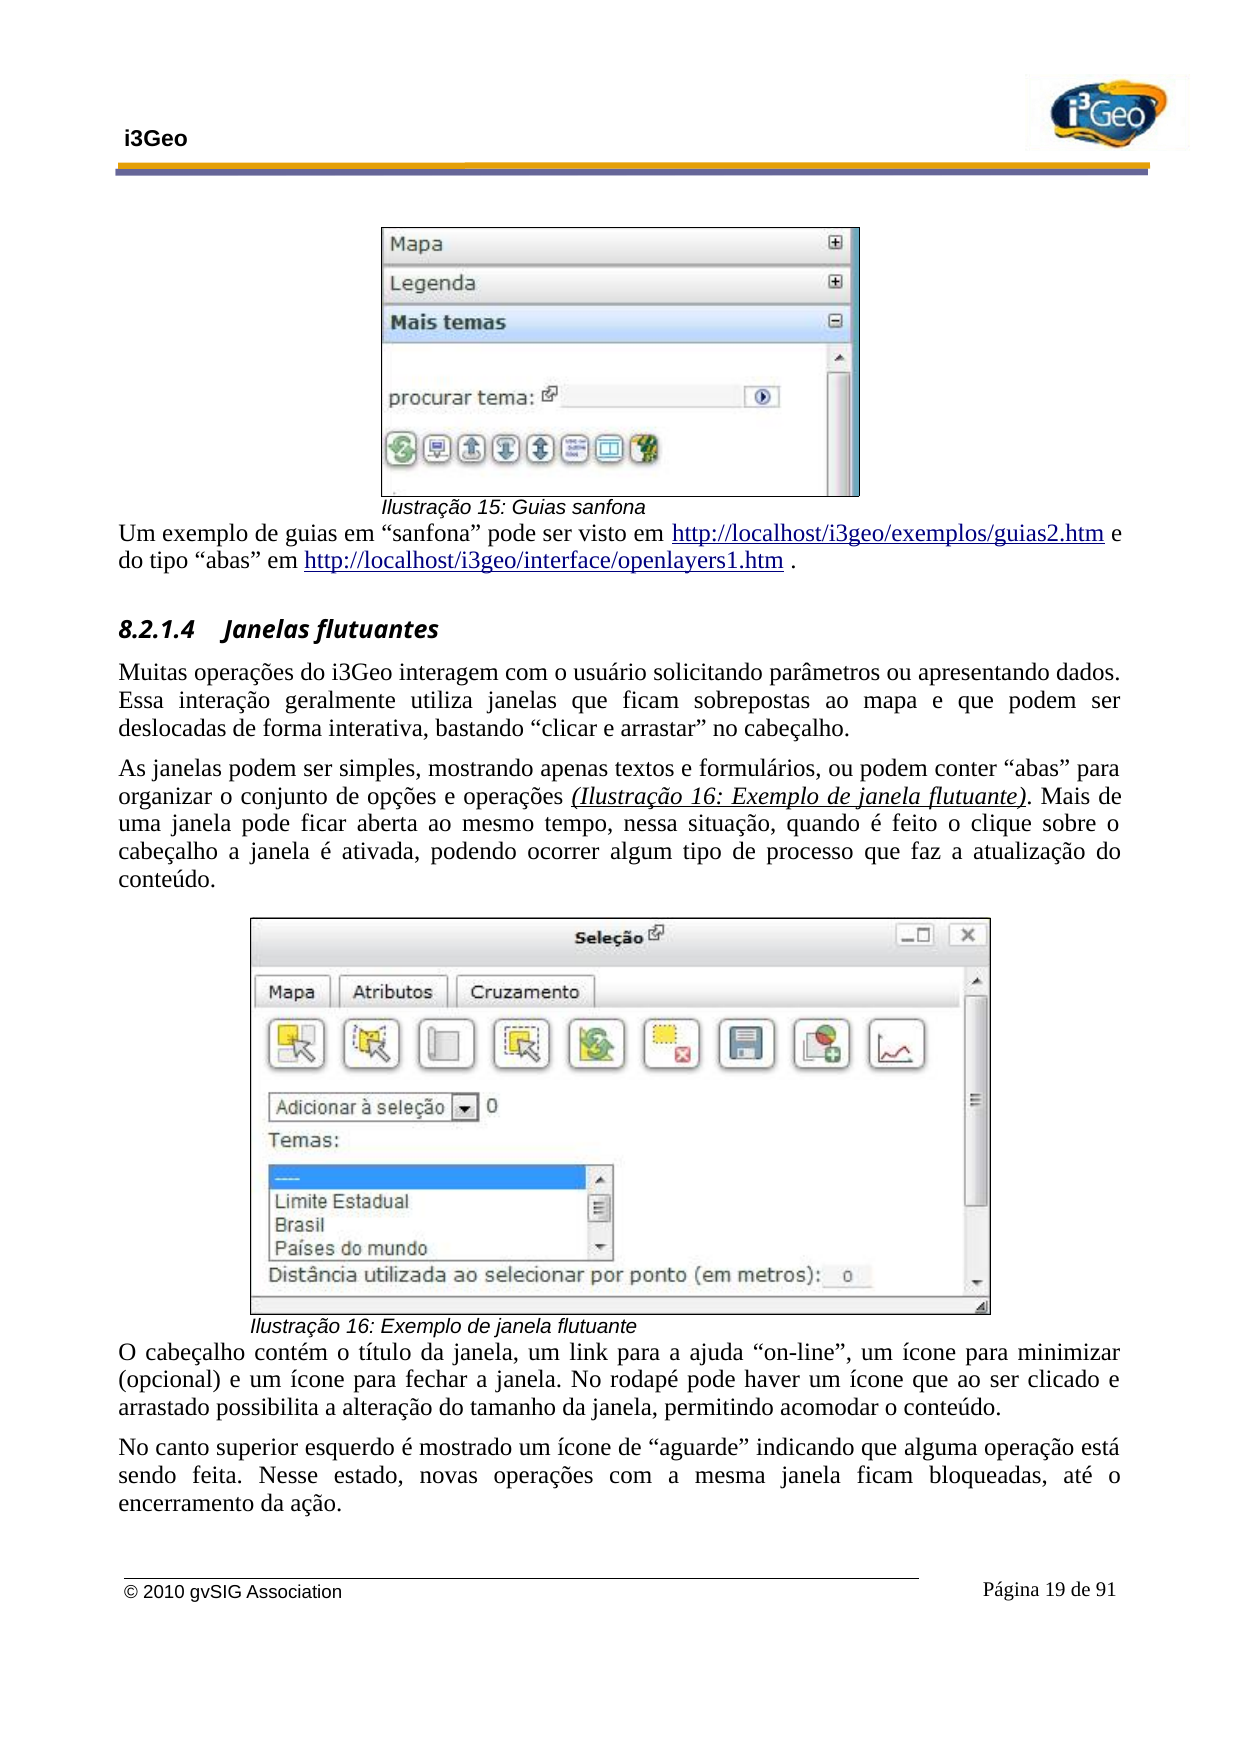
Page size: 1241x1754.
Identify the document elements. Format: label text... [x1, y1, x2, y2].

picture [251, 919, 990, 1314]
subtitle Janelas flutuantes [118, 612, 1122, 646]
text Muitas operações do i3Geo interagem com o usuário solicitando parâmetros ou apresentando dados. Essa interação geralmente utiliza janelas que ficam sobrepostas ao mapa e que podem ser deslocadas de forma interativa, bastando “clicar e arrastar” no cabeçalho. [118, 658, 1122, 742]
text O cabeçalho contém o título da janela, um link para a ajuda “on-line”, um ícone para minimizar (opcional) e um ícone para fechar a janela. No rodapé pode haver um ícone que ao ser clicado e arrastado possibilita a alteração do tamanho da janela, permitindo acomodar o conteúdo. [118, 905, 1122, 1421]
text Ilustração 15: Guias sanfona [381, 497, 859, 519]
text Ilustração 16: Exemplo de janela flutuante [250, 1315, 990, 1338]
picture [1025, 74, 1191, 151]
text No canto superior esquerdo é mostrado um ícone de “aguarde” indicando que alguma operação está sendo feita. Nesse estado, novas operações com a mesma janela ficam bloqueadas, até o encerramento da ação. [118, 1433, 1122, 1516]
text As janelas podem ser simples, mostrando apenas textos e formulários, ou podem conter “abas” para organizar o conjunto de opções e operações (Ilustração 16: Exemplo de janela flutuante). Mais de uma janela pode ficar aberta ao mesmo tempo, nessa situação, quando é feito o clique sobre o cabeçalho a janela é ativada, podendo ocorrer algum tipo de processo que faz a atualização do conteúdo. [118, 754, 1122, 893]
picture [382, 228, 859, 496]
text Um exemplo de guias em “sanfona” pode ser visto em http://localhost/i3geo/exemplos/guias2.htm e do tipo “abas” em http://localhost/i3geo/interface/openlayers1.htm . [118, 214, 1122, 574]
